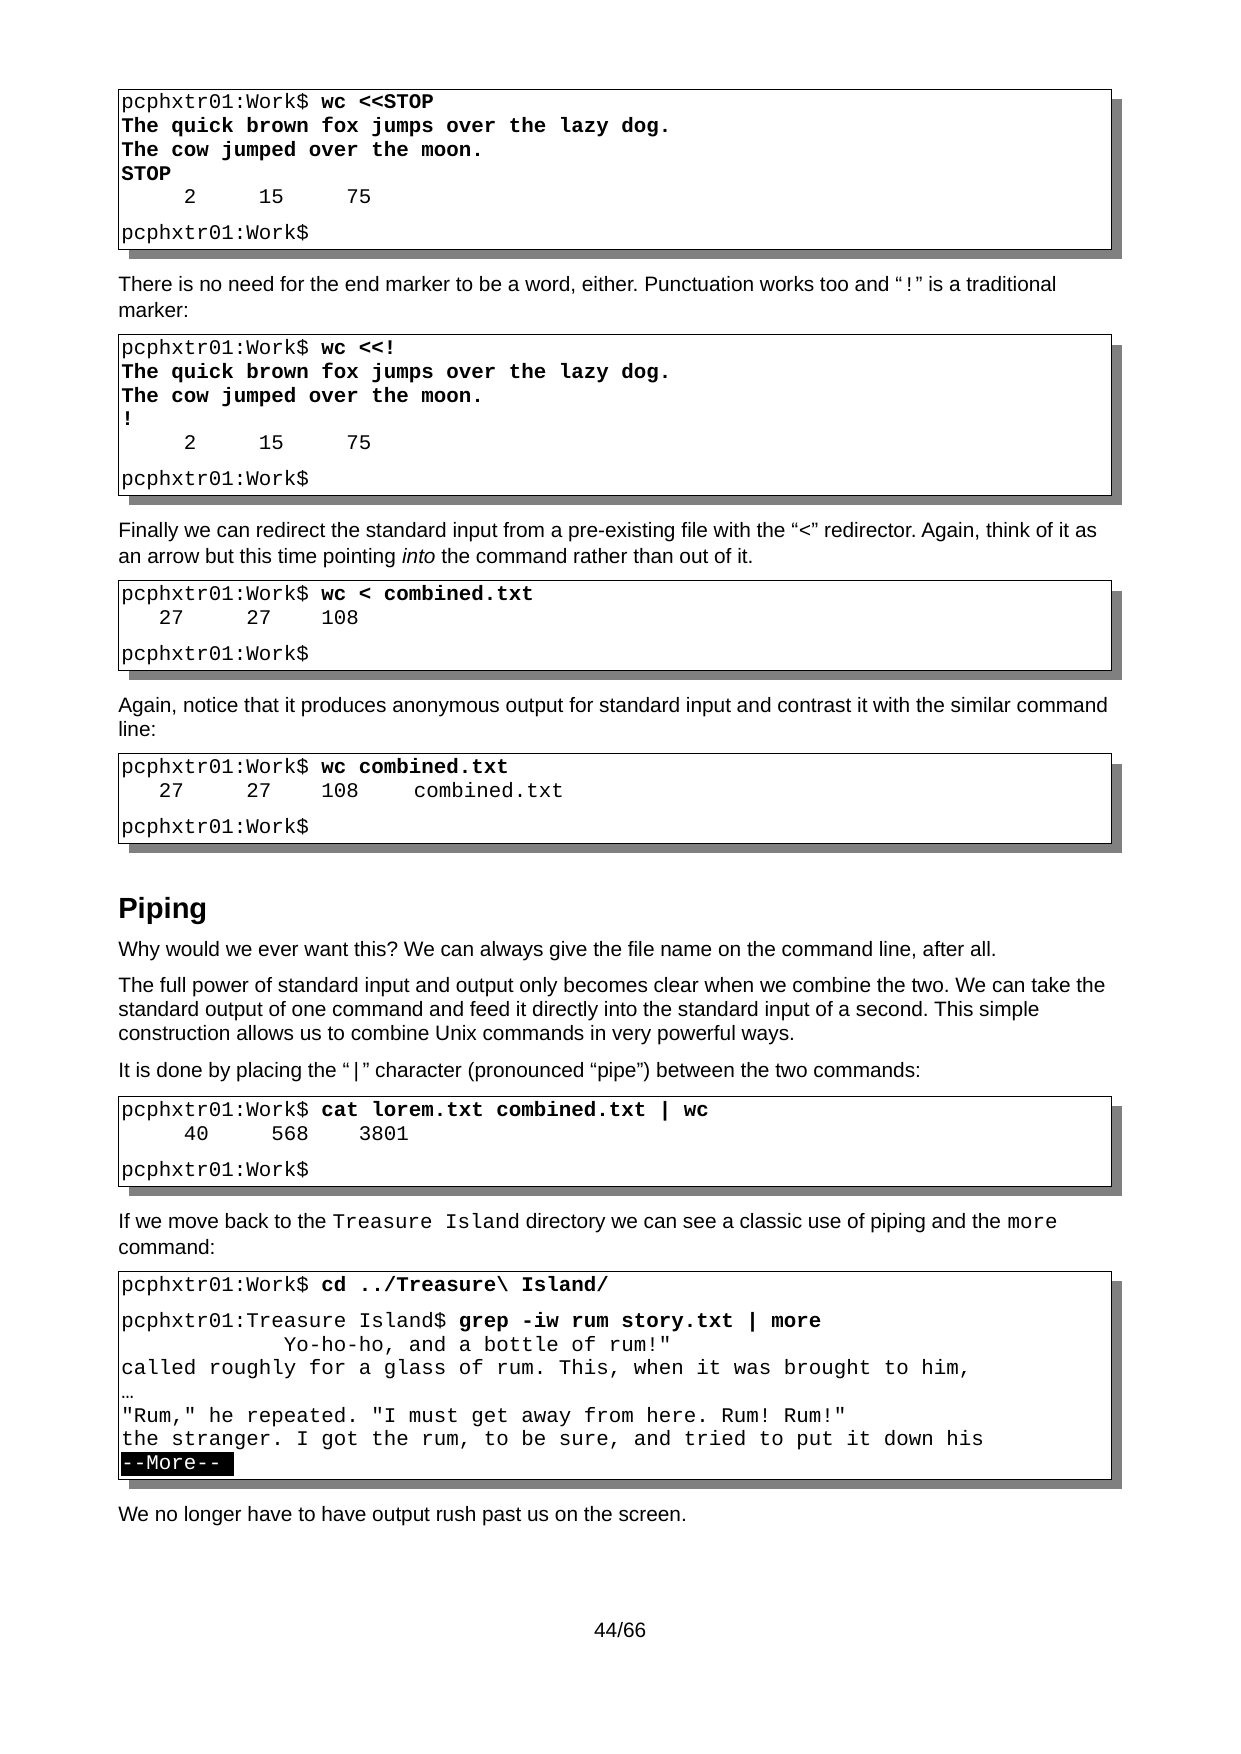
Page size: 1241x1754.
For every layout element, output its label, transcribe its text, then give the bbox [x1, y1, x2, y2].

text pcphxtr01:Work$ [119, 813, 1111, 843]
text pcphxtr01:Work$ wc < combined.txt 27 27 108 [119, 581, 1111, 631]
text It is done by placing the “|” character (pronounced “pipe”) between the two commands: [118, 1058, 1122, 1083]
text Why would we ever want this? We can always give the file name on the command line, after all. [118, 937, 1122, 961]
text pcphxtr01:Work$ [119, 219, 1111, 249]
text pcphxtr01:Work$ cd ../Treasure\ Island/ [119, 1272, 1111, 1298]
text Finally we can redirect the standard input from a pre-existing file with the “<” redirector. Again, think of it as an arrow but this time pointing into the command rather than out of it. [118, 518, 1122, 568]
text We no longer have to have output rush past us on the screen. [118, 1502, 1122, 1526]
text If we move back to the Treasure Island directory we can see a classic use of piping and the more command: [118, 1209, 1122, 1258]
text The full power of standard input and output only becomes clear when we combine the two. We can take the standard output of one command and feed it directly into the standard input of a second. This simple construction allows us to combine Unix commands in very powerful ways. [118, 973, 1122, 1045]
text pcphxtr01:Work$ wc <<! The quick brown fox jumps over the lazy dog. The cow jumped over the moon. ! 2 15 75 [119, 335, 1111, 456]
text pcphxtr01:Work$ [119, 1156, 1111, 1186]
text pcphxtr01:Work$ [119, 465, 1111, 495]
text pcphxtr01:Treasure Island$ grep -iw rum story.txt | more Yo-ho-ho, and a bottle of rum!" called roughly for a glass of rum. This, when it was brought to him, … "Rum," he repeated. "I must get away from here. Rum! Rum!" the stranger. I got the rum, to be sure, and tried to put it down his --More-- [119, 1307, 1111, 1479]
text pcphxtr01:Work$ wc <<STOP The quick brown fox jumps over the lazy dog. The cow jumped over the moon. STOP 2 15 75 [119, 90, 1111, 210]
subtitle Piping [118, 891, 1122, 924]
text Again, notice that it produces anonymous output for standard input and contrast it with the similar command line: [118, 693, 1122, 741]
text There is no need for the end marker to be a word, either. Punctuation works too and “!” is a traditional marker: [118, 272, 1122, 322]
text pcphxtr01:Work$ wc combined.txt 27 27 108 combined.txt [119, 754, 1111, 803]
text pcphxtr01:Work$ cat lorem.txt combined.txt | wc 40 568 3801 [119, 1097, 1111, 1146]
text pcphxtr01:Work$ [119, 640, 1111, 670]
